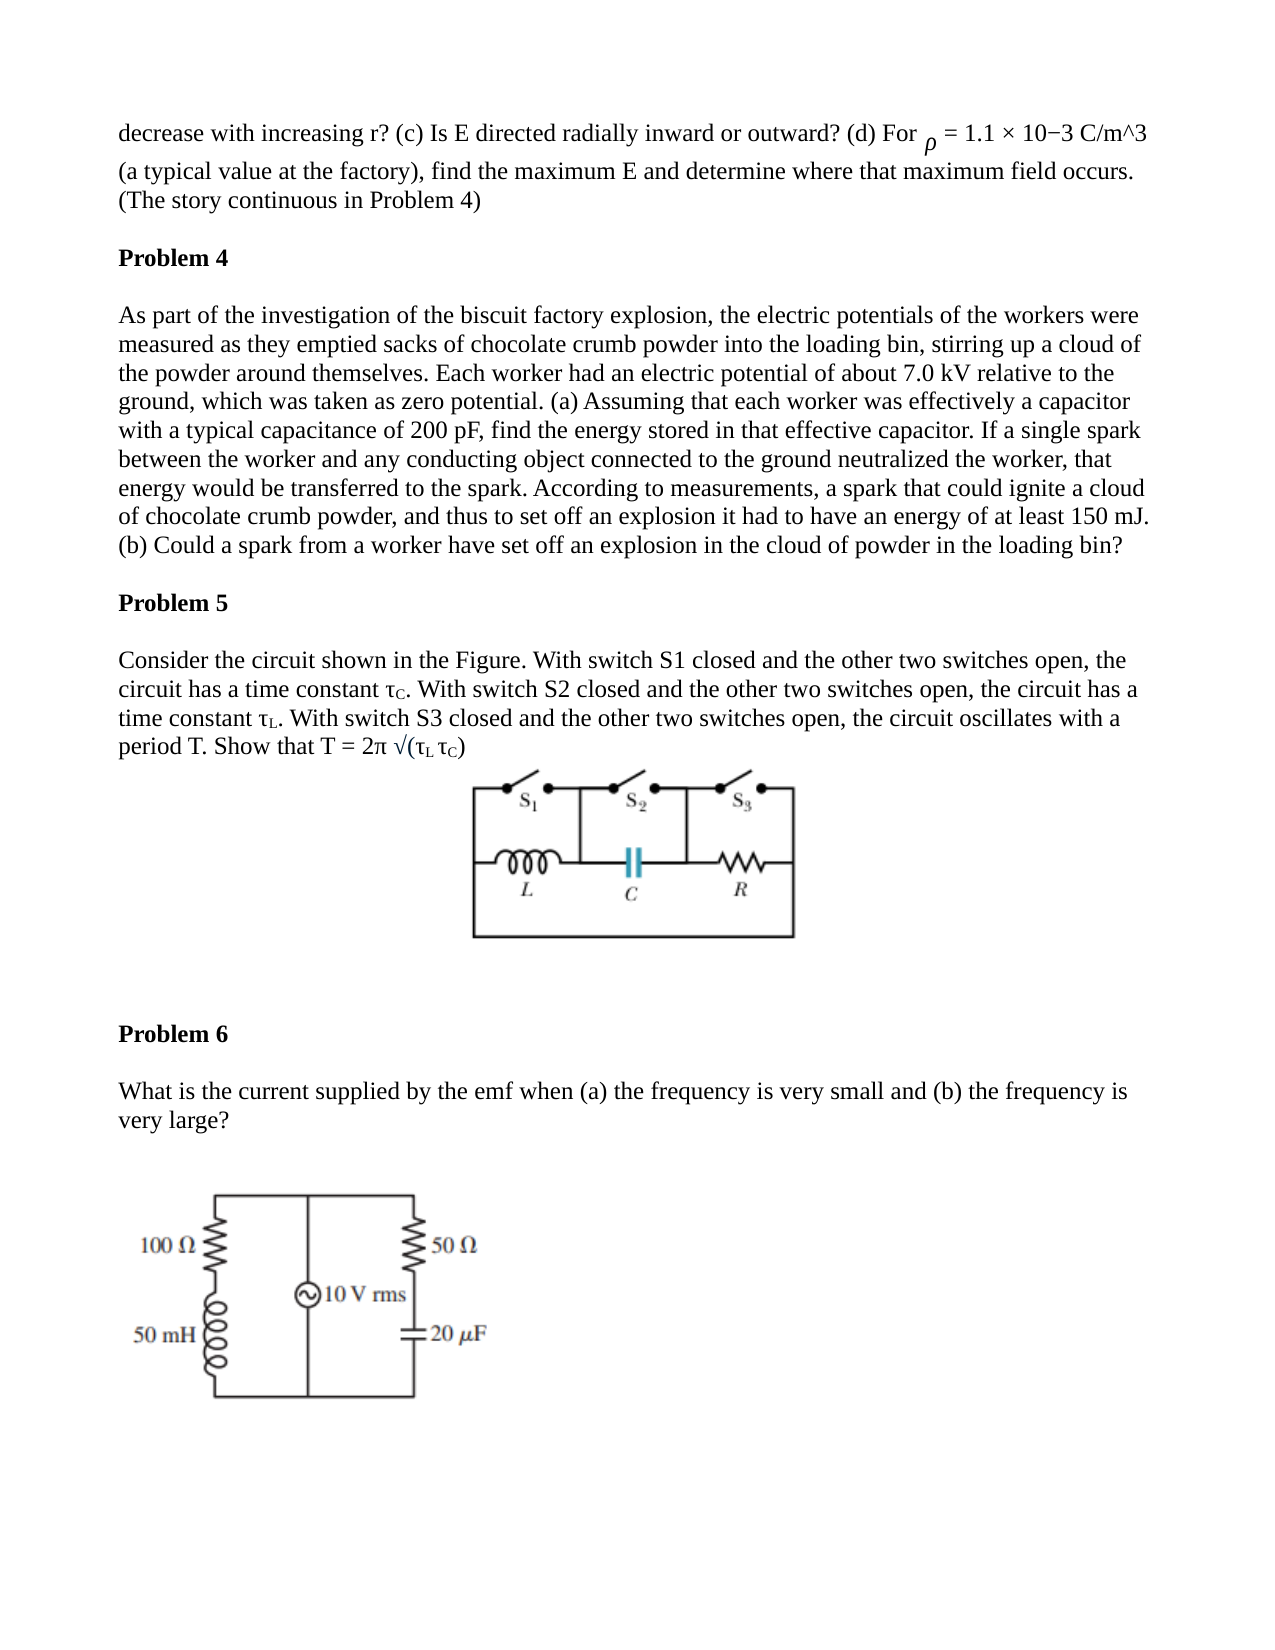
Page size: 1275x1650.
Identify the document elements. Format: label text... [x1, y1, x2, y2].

text Problem 6 [118, 1019, 1157, 1048]
text Problem 5 [118, 588, 1157, 616]
text decrease with increasing r? (c) Is E directed radially inward or outward? (d) For = 1.1 × 10−3 C/m^3 (a typical value at the factory), find the maximum E and determine where that maximum field occurs. (The story continuous in Problem 4) [118, 118, 1157, 214]
picture [118, 1162, 501, 1407]
text Problem 4 [118, 243, 1157, 271]
text Consider the circuit shown in the Figure. With switch S1 closed and the other two switches open, the circuit has a time constant τC. With switch S2 closed and the other two switches open, the circuit has a time constant τL. With switch S3 closed and the other two switches open, the circuit oscillates with a period T. Show that T = 2π √(τL τC) [118, 645, 1157, 760]
text What is the current supplied by the emf when (a) the frequency is very small and (b) the frequency is very large? [118, 1076, 1157, 1134]
text As part of the investigation of the biscuit factory explosion, the electric potentials of the workers were measured as they emptied sacks of chocolate crumb powder into the loading bin, stirring up a cloud of the powder around themselves. Each worker had an electric potential of about 7.0 kV relative to the ground, which was taken as zero potential. (a) Assuming that each worker was effectively a capacitor with a typical capacitance of 200 pF, find the energy stored in that effective capacitor. If a single spark between the worker and any conducting object connected to the ground neutralized the worker, that energy would be transferred to the spark. According to measurements, a spark that could ignite a cloud of chocolate crumb powder, and thus to set off an explosion it had to have an energy of at least 150 mJ. (b) Could a spark from a worker have set off an explosion in the cloud of powder in the loading bin? [118, 300, 1157, 559]
picture [390, 760, 885, 951]
